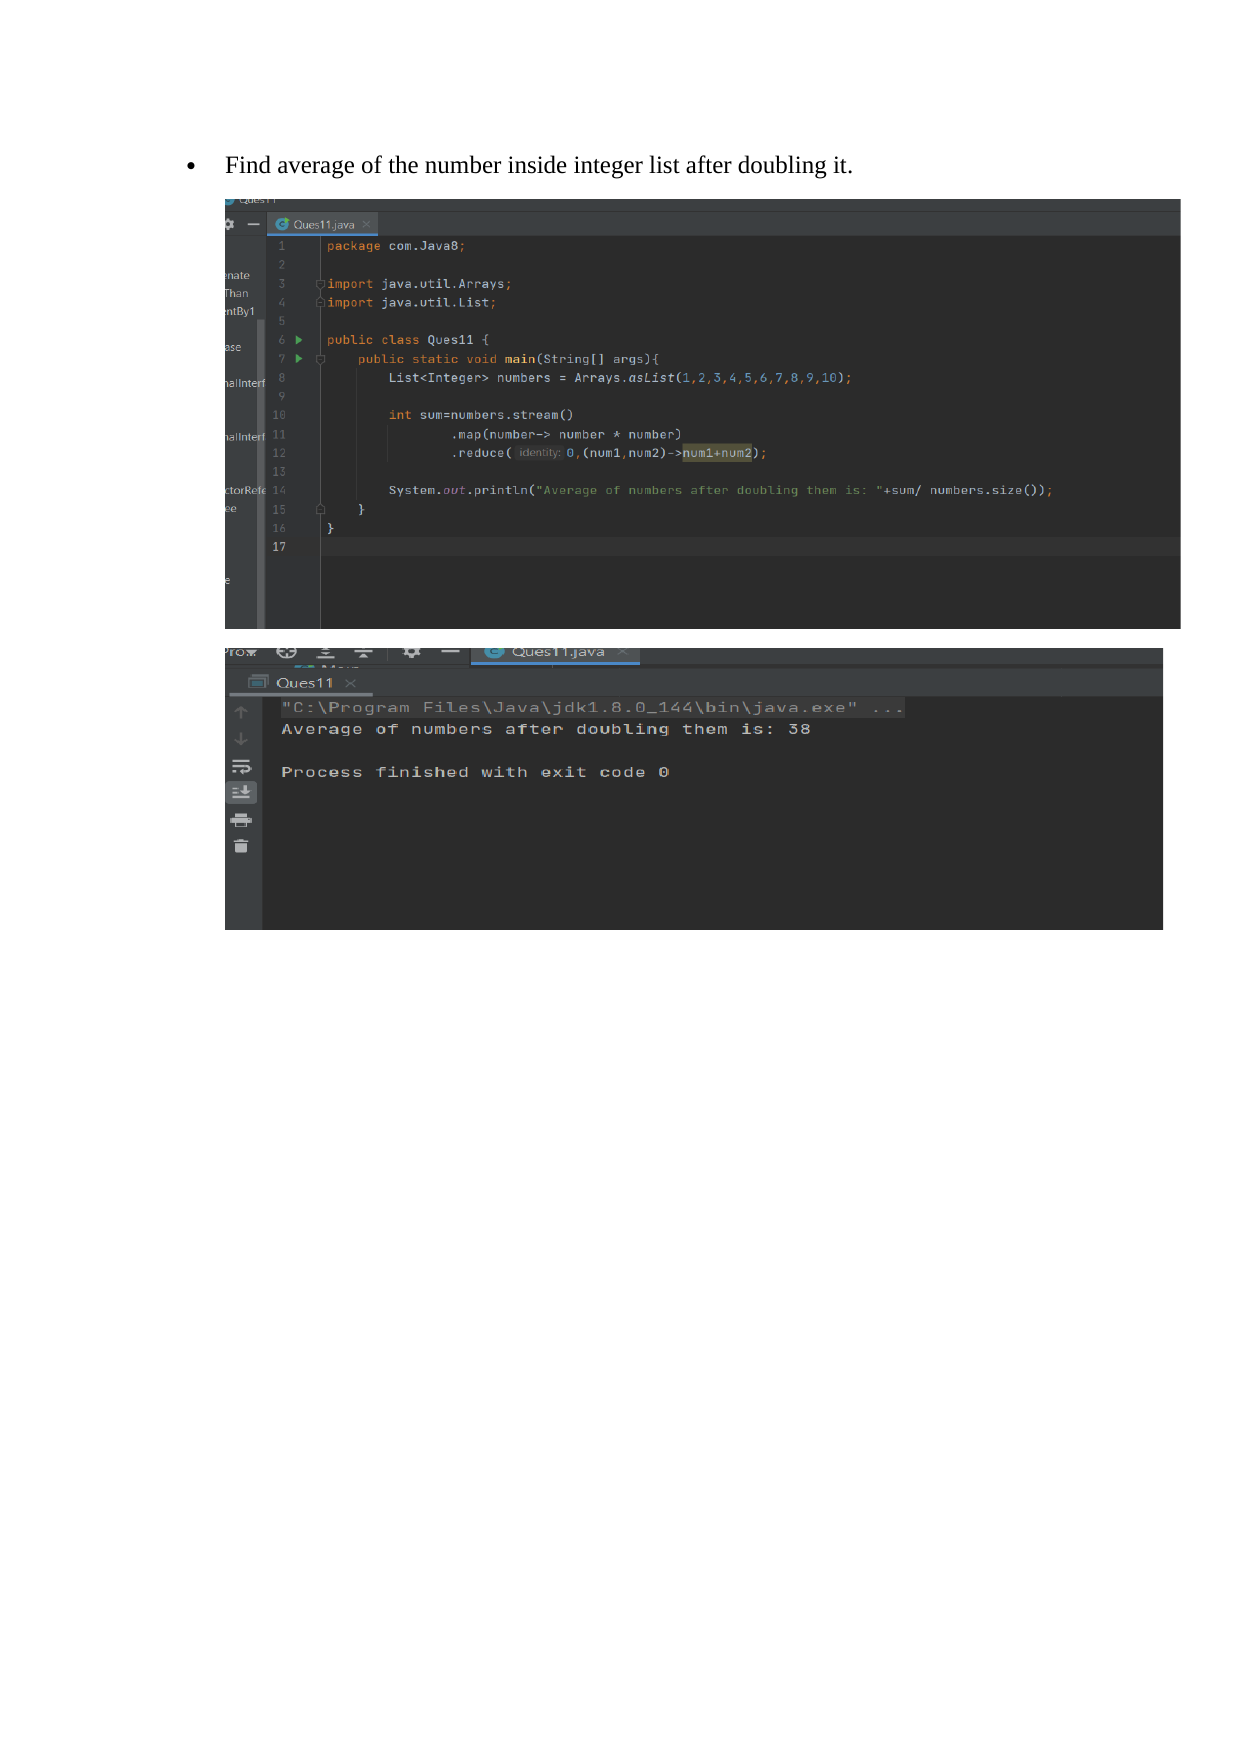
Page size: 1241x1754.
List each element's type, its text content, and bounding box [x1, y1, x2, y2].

picture [225, 648, 328, 756]
list Find average of the number inside integer list after doubling it. [187, 150, 1090, 179]
picture [225, 199, 1181, 629]
